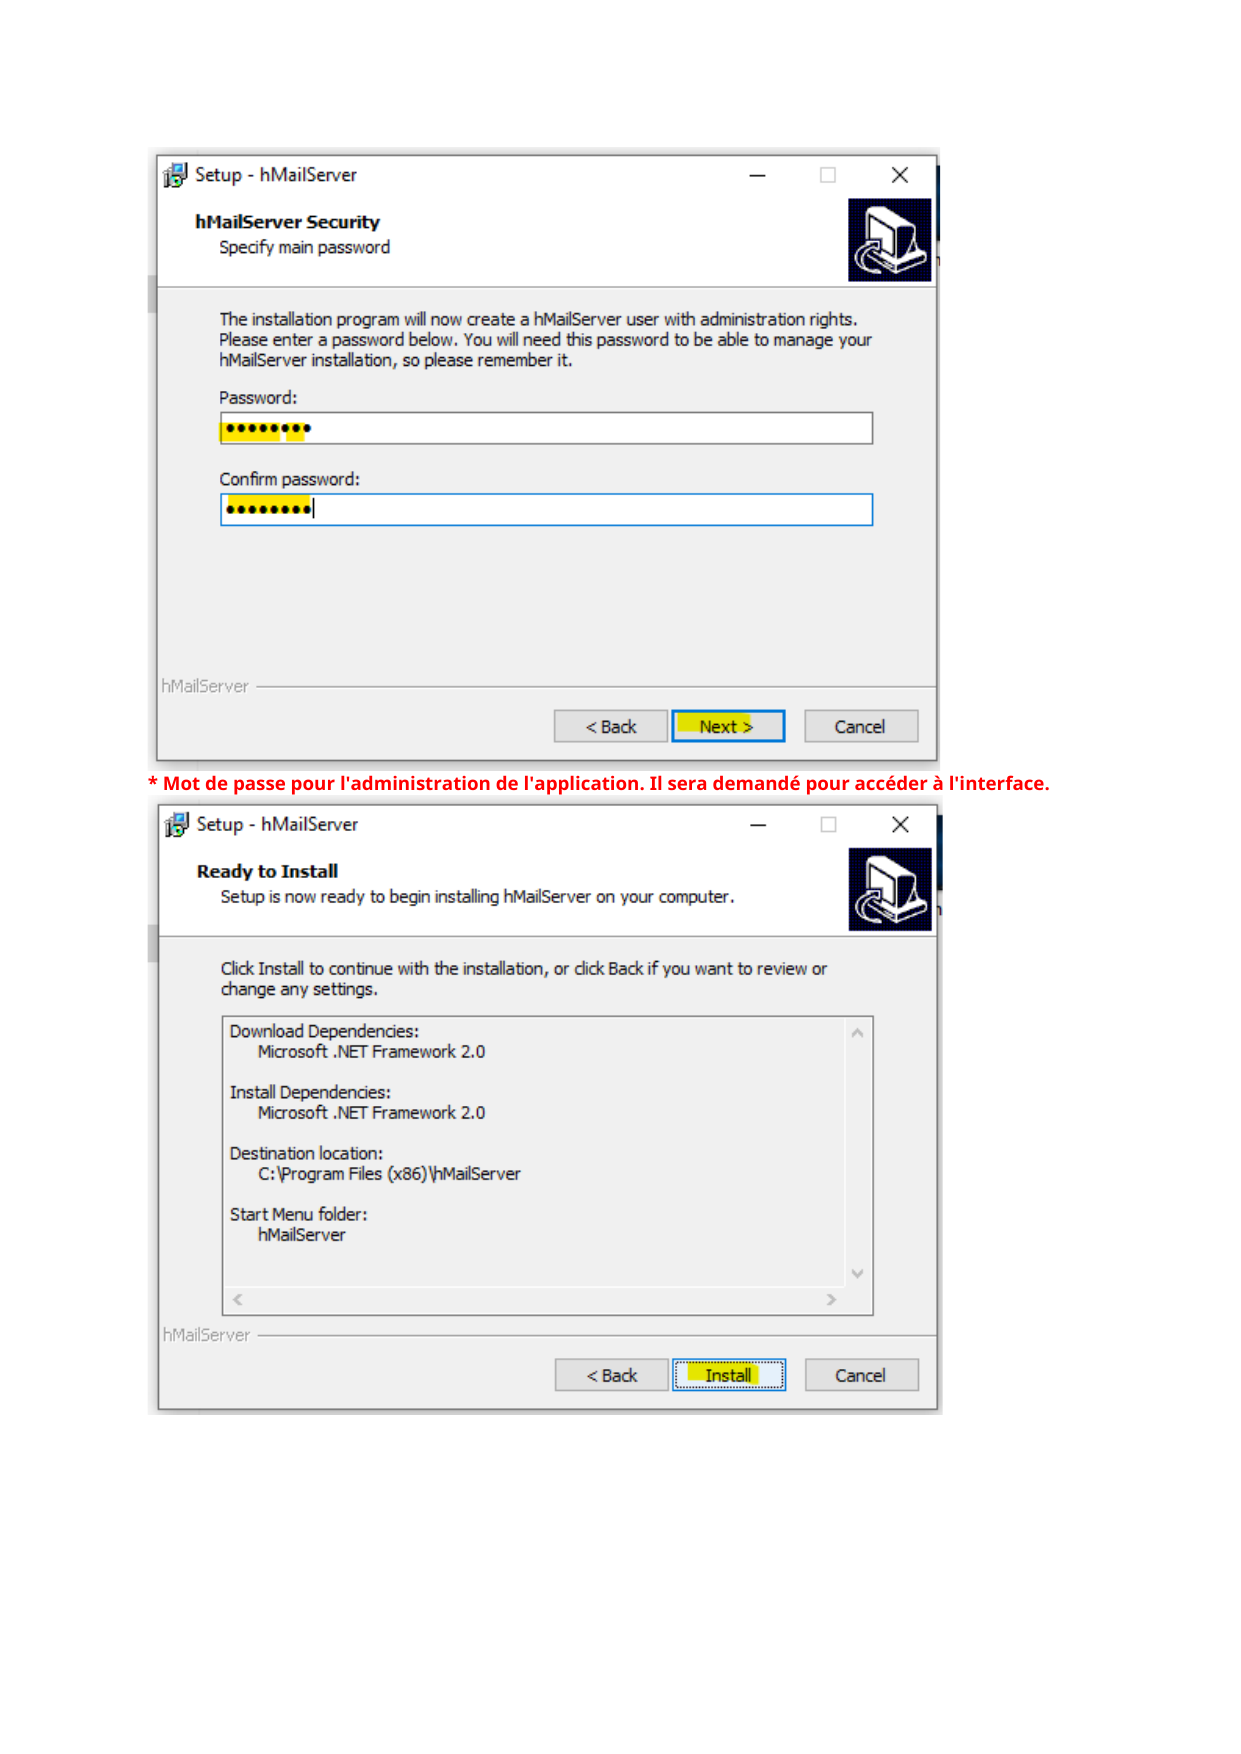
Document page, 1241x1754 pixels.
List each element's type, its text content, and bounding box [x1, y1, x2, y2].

subtitle * Mot de passe pour l'administration de l'application. Il sera demandé pour accéder à l'interface. [148, 770, 1093, 796]
